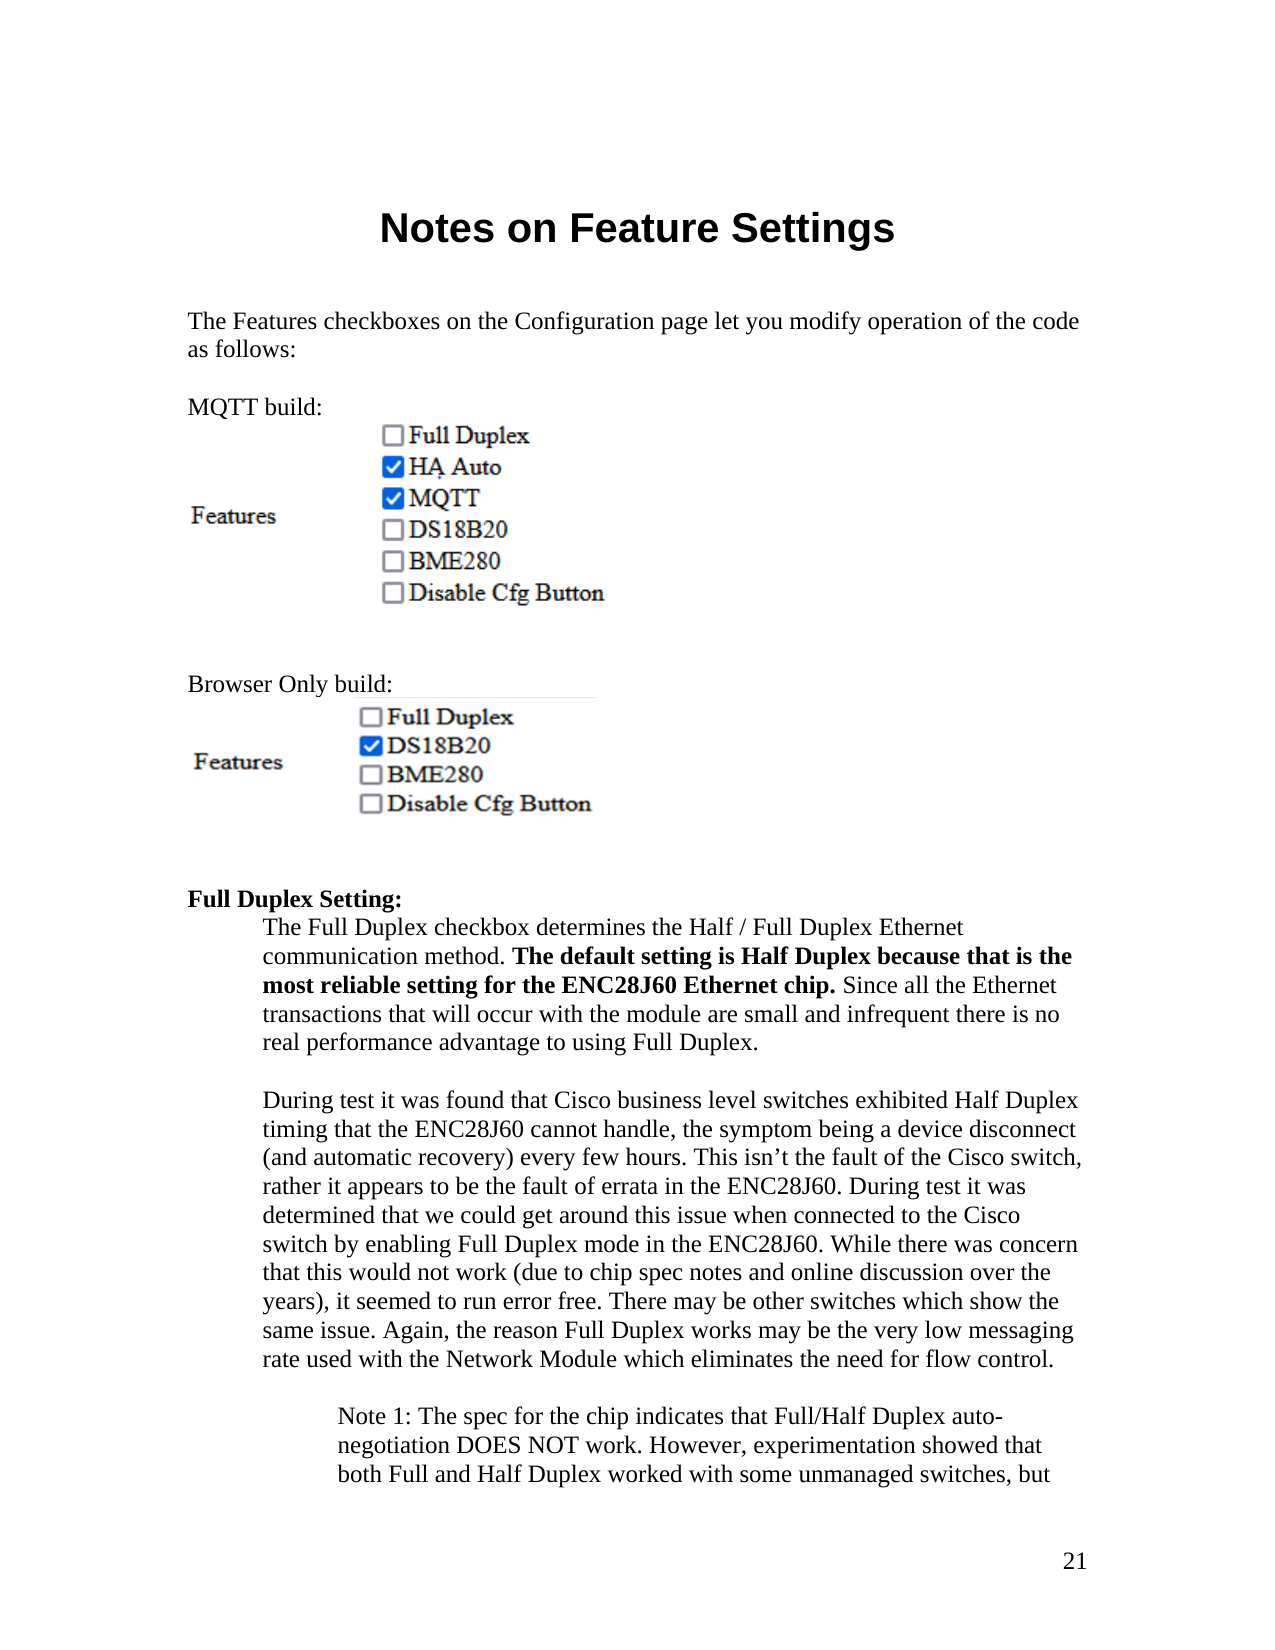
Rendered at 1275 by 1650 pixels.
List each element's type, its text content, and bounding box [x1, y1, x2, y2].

text MQTT build: [187, 392, 1087, 421]
text Browser Only build: [187, 669, 1087, 698]
text Full Duplex Setting: [187, 884, 1087, 912]
picture [187, 421, 614, 612]
text The Full Duplex checkbox determines the Half / Full Duplex Ethernet communication method. The default setting is Half Duplex because that is the most reliable setting for the ENC28J60 Ethernet chip. Since all the Ethernet transactions that will occur with the module are small and infrequent there is no real performance advantage to using Full Duplex. [262, 912, 1087, 1056]
text During test it was found that Cisco business level switches exhibited Half Duplex timing that the ENC28J60 cannot handle, the symptom being a device disconnect (and automatic recovery) every few hours. This isn’t the fault of the Cisco switch, rather it appears to be the fault of errata in the ENC28J60. During test it was determined that we could get around this issue when connected to the Cisco switch by enabling Full Duplex mode in the ENC28J60. While there was concern that this would not work (due to chip spec notes and online discussion over the years), it seemed to run error free. There may be other switches which show the same issue. Again, the reason Full Duplex works may be the very low messaging rate used with the Network Module which eliminates the need for flow control. [262, 1085, 1087, 1372]
subtitle Notes on Feature Settings [187, 204, 1087, 252]
text Note 1: The spec for the chip indicates that Full/Half Duplex auto-negotiation DOES NOT work. However, experimentation showed that both Full and Half Duplex worked with some unmanaged switches, but [337, 1401, 1087, 1487]
text The Features checkboxes on the Configuration page let you modify operation of the code as follows: [187, 306, 1087, 363]
picture [187, 697, 600, 826]
